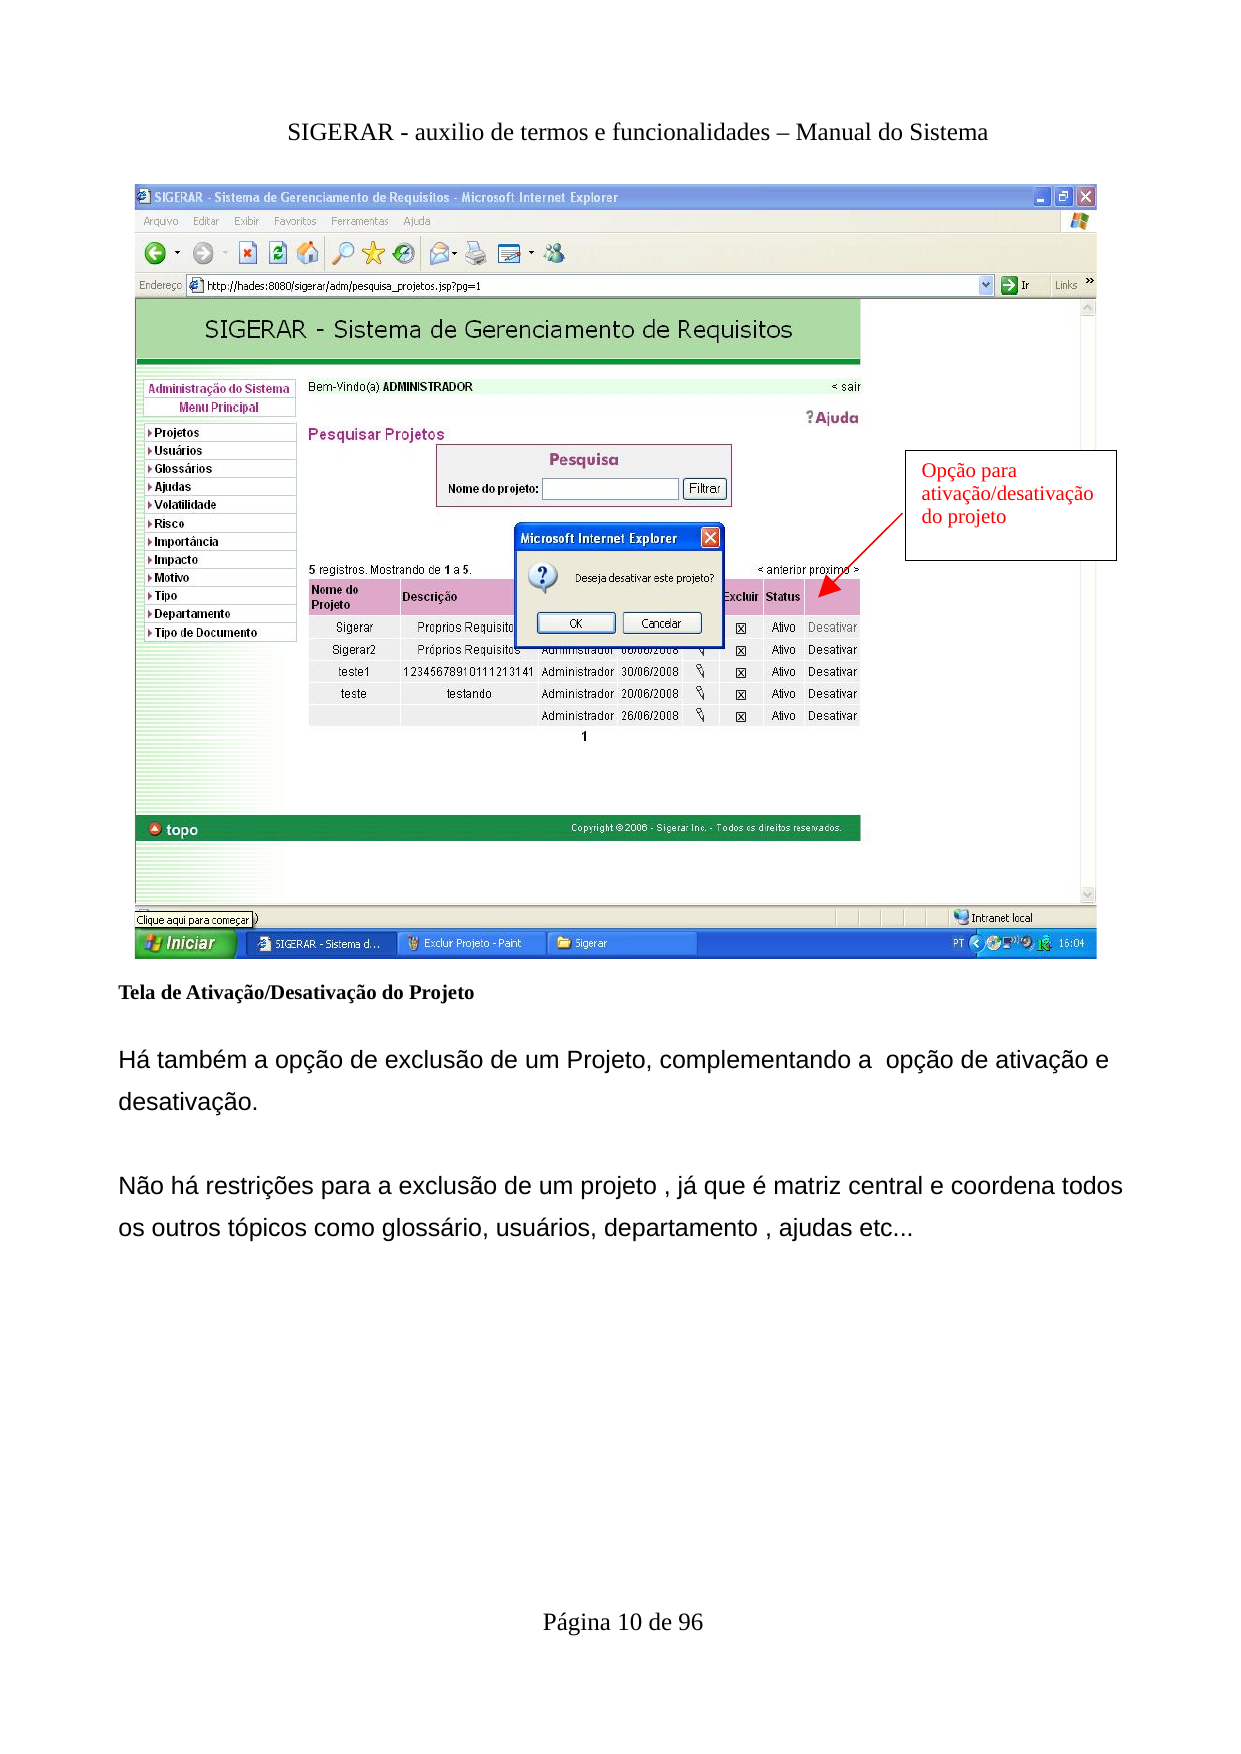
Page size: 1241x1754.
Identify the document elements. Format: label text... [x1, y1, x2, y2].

text Há também a opção de exclusão de um Projeto, complementando a opção de ativação e desativação. [118, 1046, 1134, 1116]
text Não há restrições para a exclusão de um projeto , já que é matriz central e coordena todos os outros tópicos como glossário, usuários, departamento , ajudas etc... [118, 1172, 1134, 1242]
text Tela de Ativação/Desativação do Projeto [118, 981, 1134, 1004]
picture [134, 184, 1097, 959]
text Opção para ativação/desativação do projeto [921, 459, 1101, 528]
